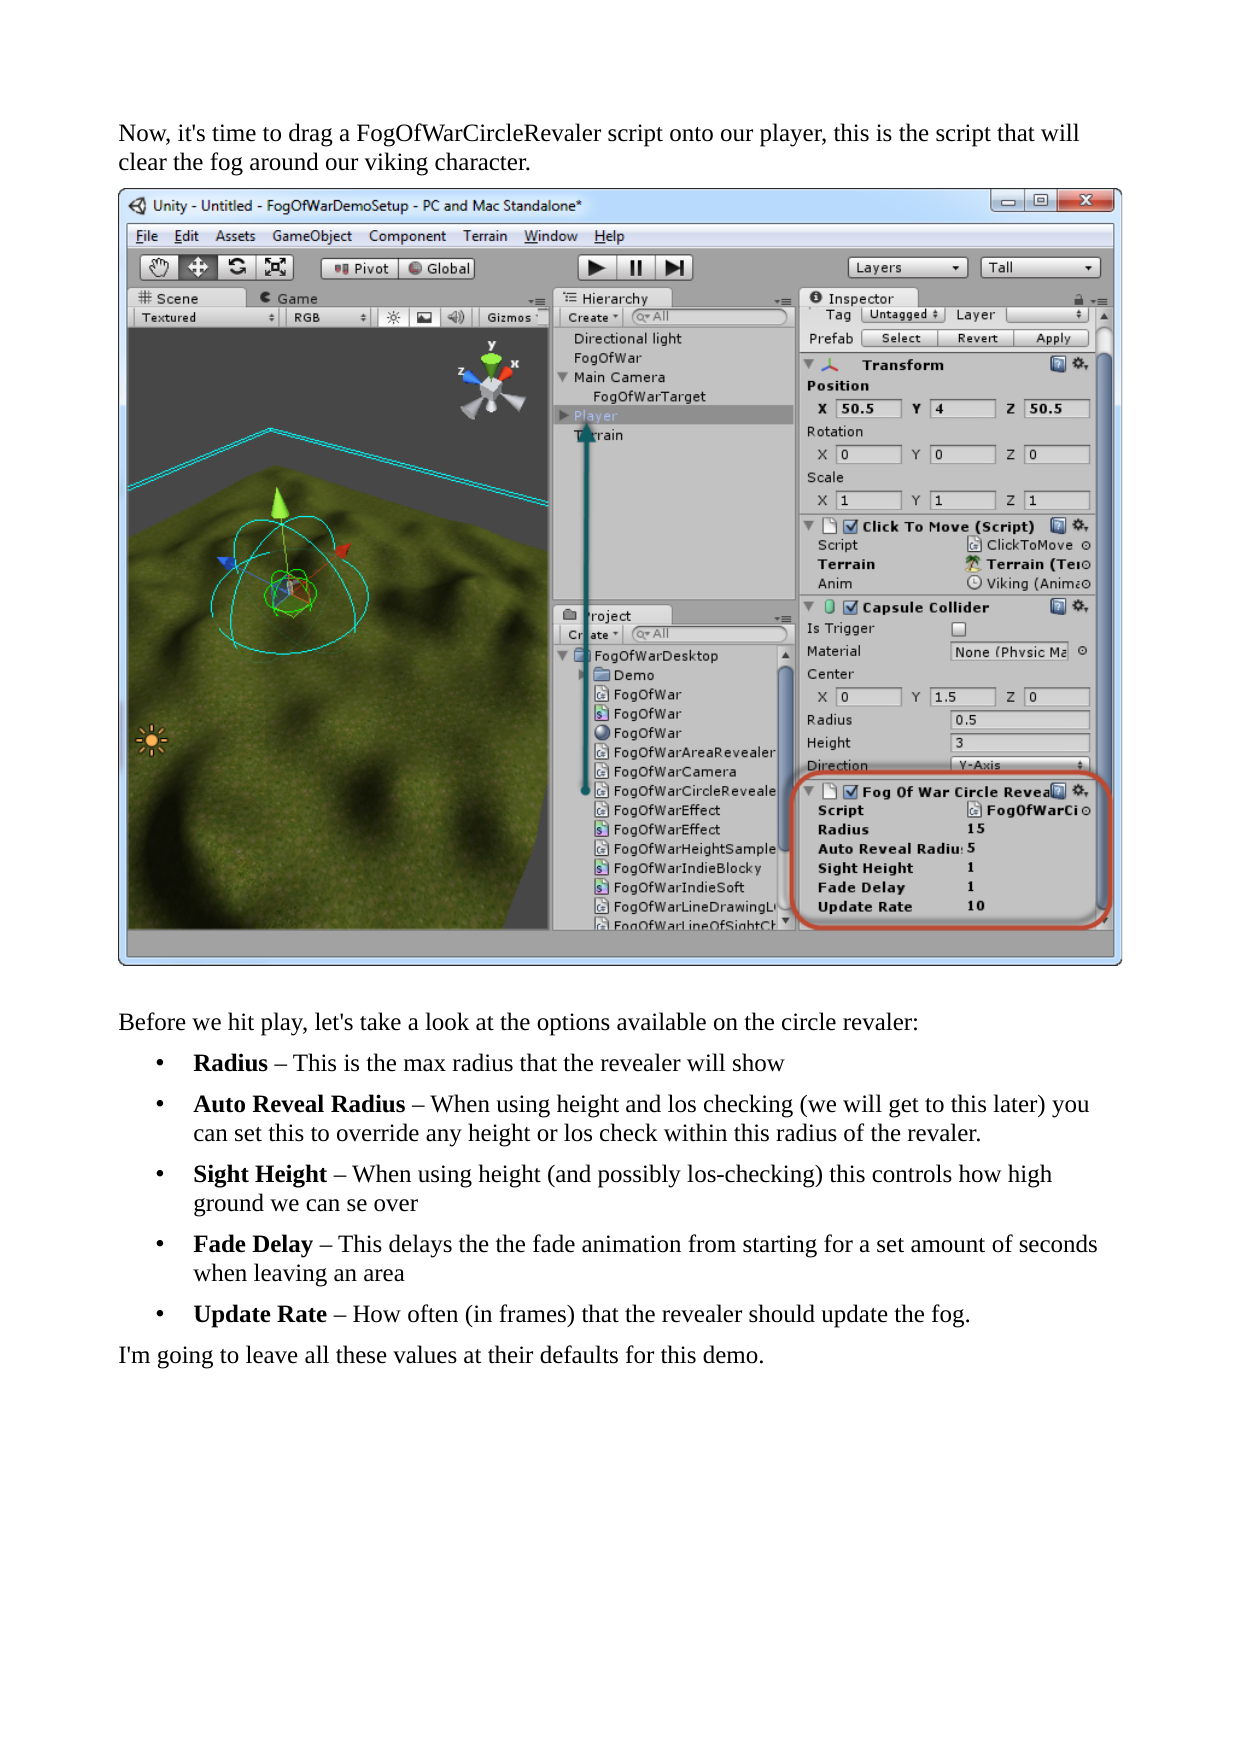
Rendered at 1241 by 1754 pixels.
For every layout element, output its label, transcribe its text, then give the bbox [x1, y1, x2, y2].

text I'm going to leave all these values at their defaults for this demo. [118, 1341, 1122, 1369]
text Now, it's time to drag a FogOfWarCircleRevaler script onto our player, this is the script that will clear the fog around our viking character. [118, 118, 1122, 176]
list Radius – This is the max radius that the revealer will show [156, 1048, 1122, 1077]
list Sight Height – When using height (and possibly los-checking) this controls how high ground we can se over [156, 1159, 1122, 1217]
list Auto Reveal Radius – When using height and los checking (we will get to this later) you can set this to override any height or los check within this radius of the revaler. [156, 1089, 1122, 1147]
list Update Rate – How often (in frames) that the revealer should update the fog. [156, 1299, 1122, 1328]
picture [118, 188, 1123, 966]
list Fade Delay – This delays the the fade animation from starting for a set amount of seconds when leaving an area [156, 1229, 1122, 1287]
text Before we hit play, let's take a look at the options available on the circle revaler: [118, 1007, 1122, 1036]
